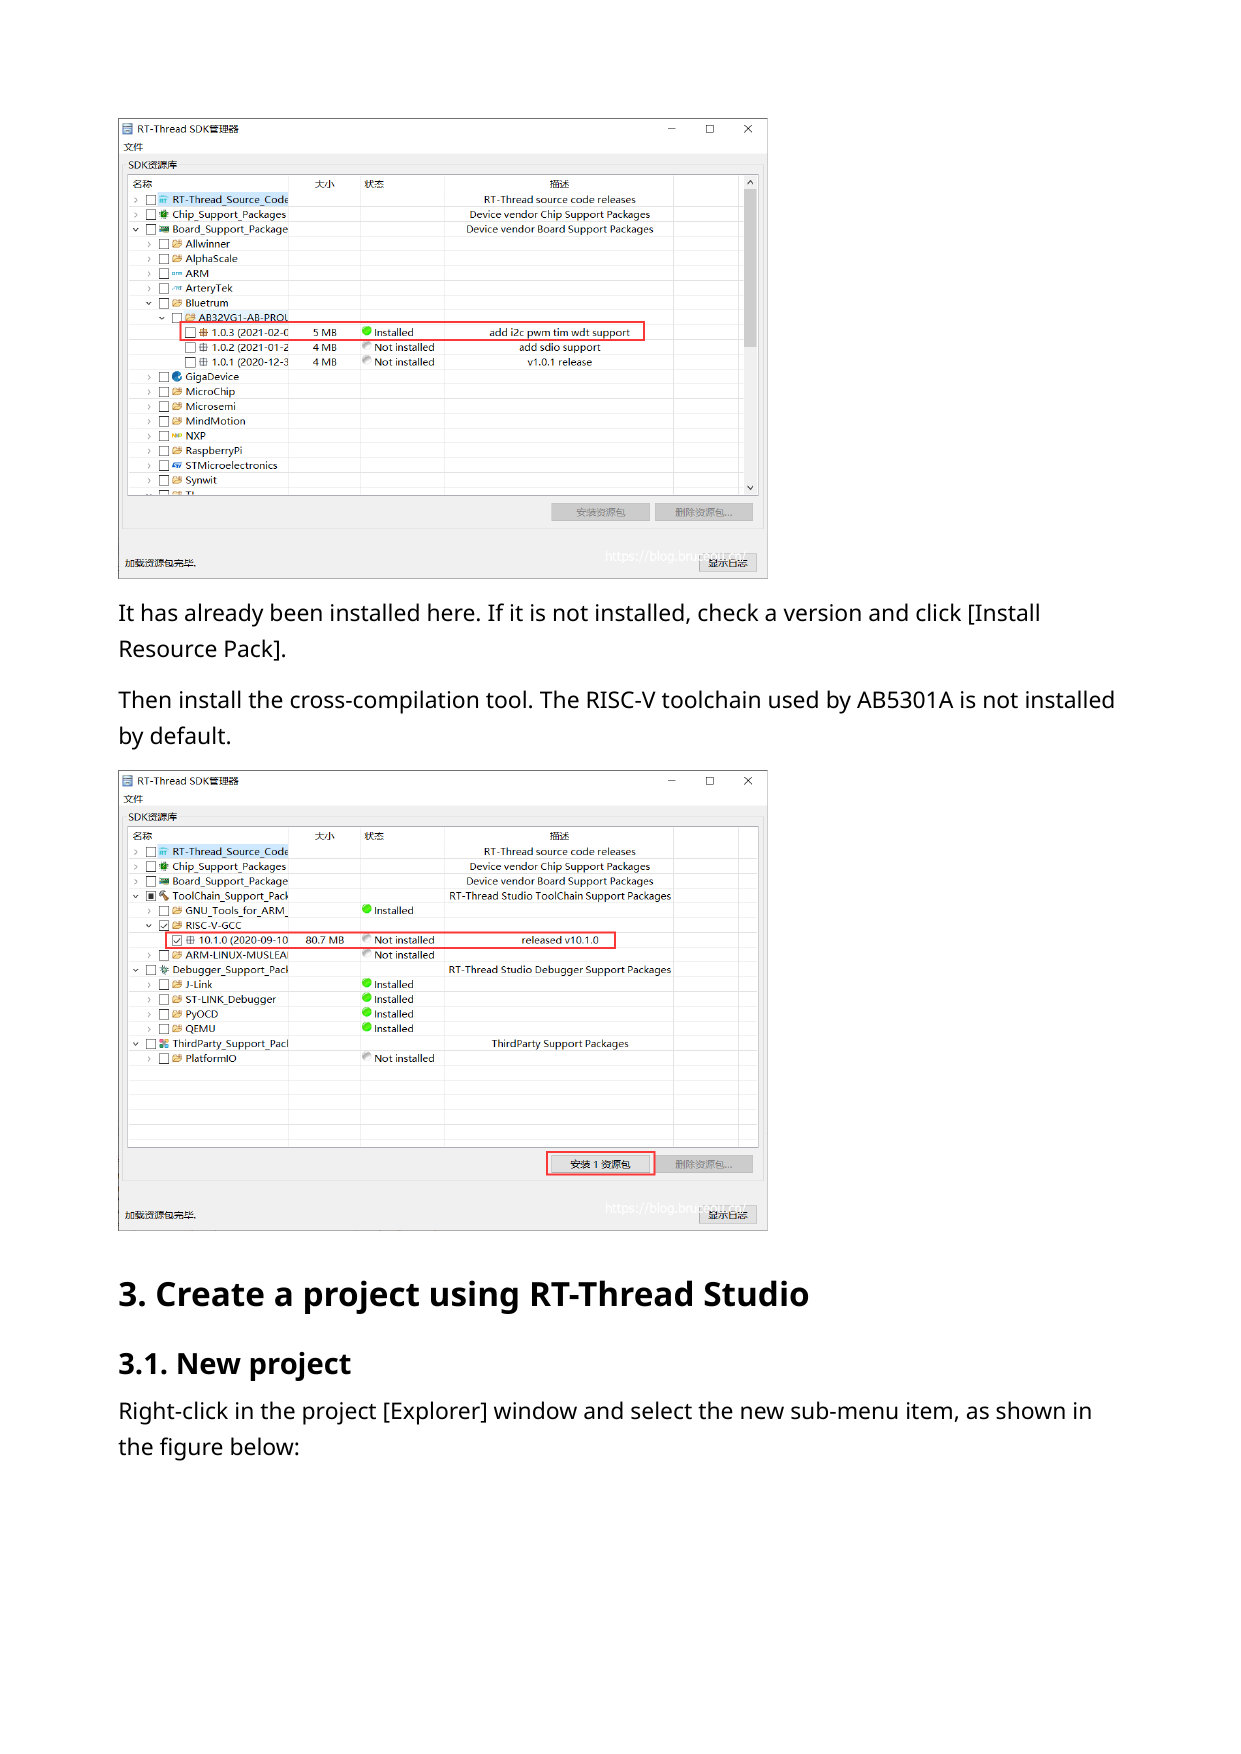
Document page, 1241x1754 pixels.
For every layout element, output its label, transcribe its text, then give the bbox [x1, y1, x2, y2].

text Right-click in the project [Explorer] window and select the new sub-menu item, as shown in the figure below: [118, 1395, 1122, 1462]
subtitle 3.1. New project [118, 1343, 1122, 1383]
picture [118, 118, 768, 579]
subtitle 3. Create a project using RT-Thread Studio [118, 1270, 1122, 1316]
text Then install the cross-compilation tool. The RISC-V toolchain used by AB5301A is not installed by default. [118, 684, 1122, 751]
picture [118, 770, 768, 1231]
text It has already been installed here. If it is not installed, check a version and click [Install Resource Pack]. [118, 597, 1122, 664]
